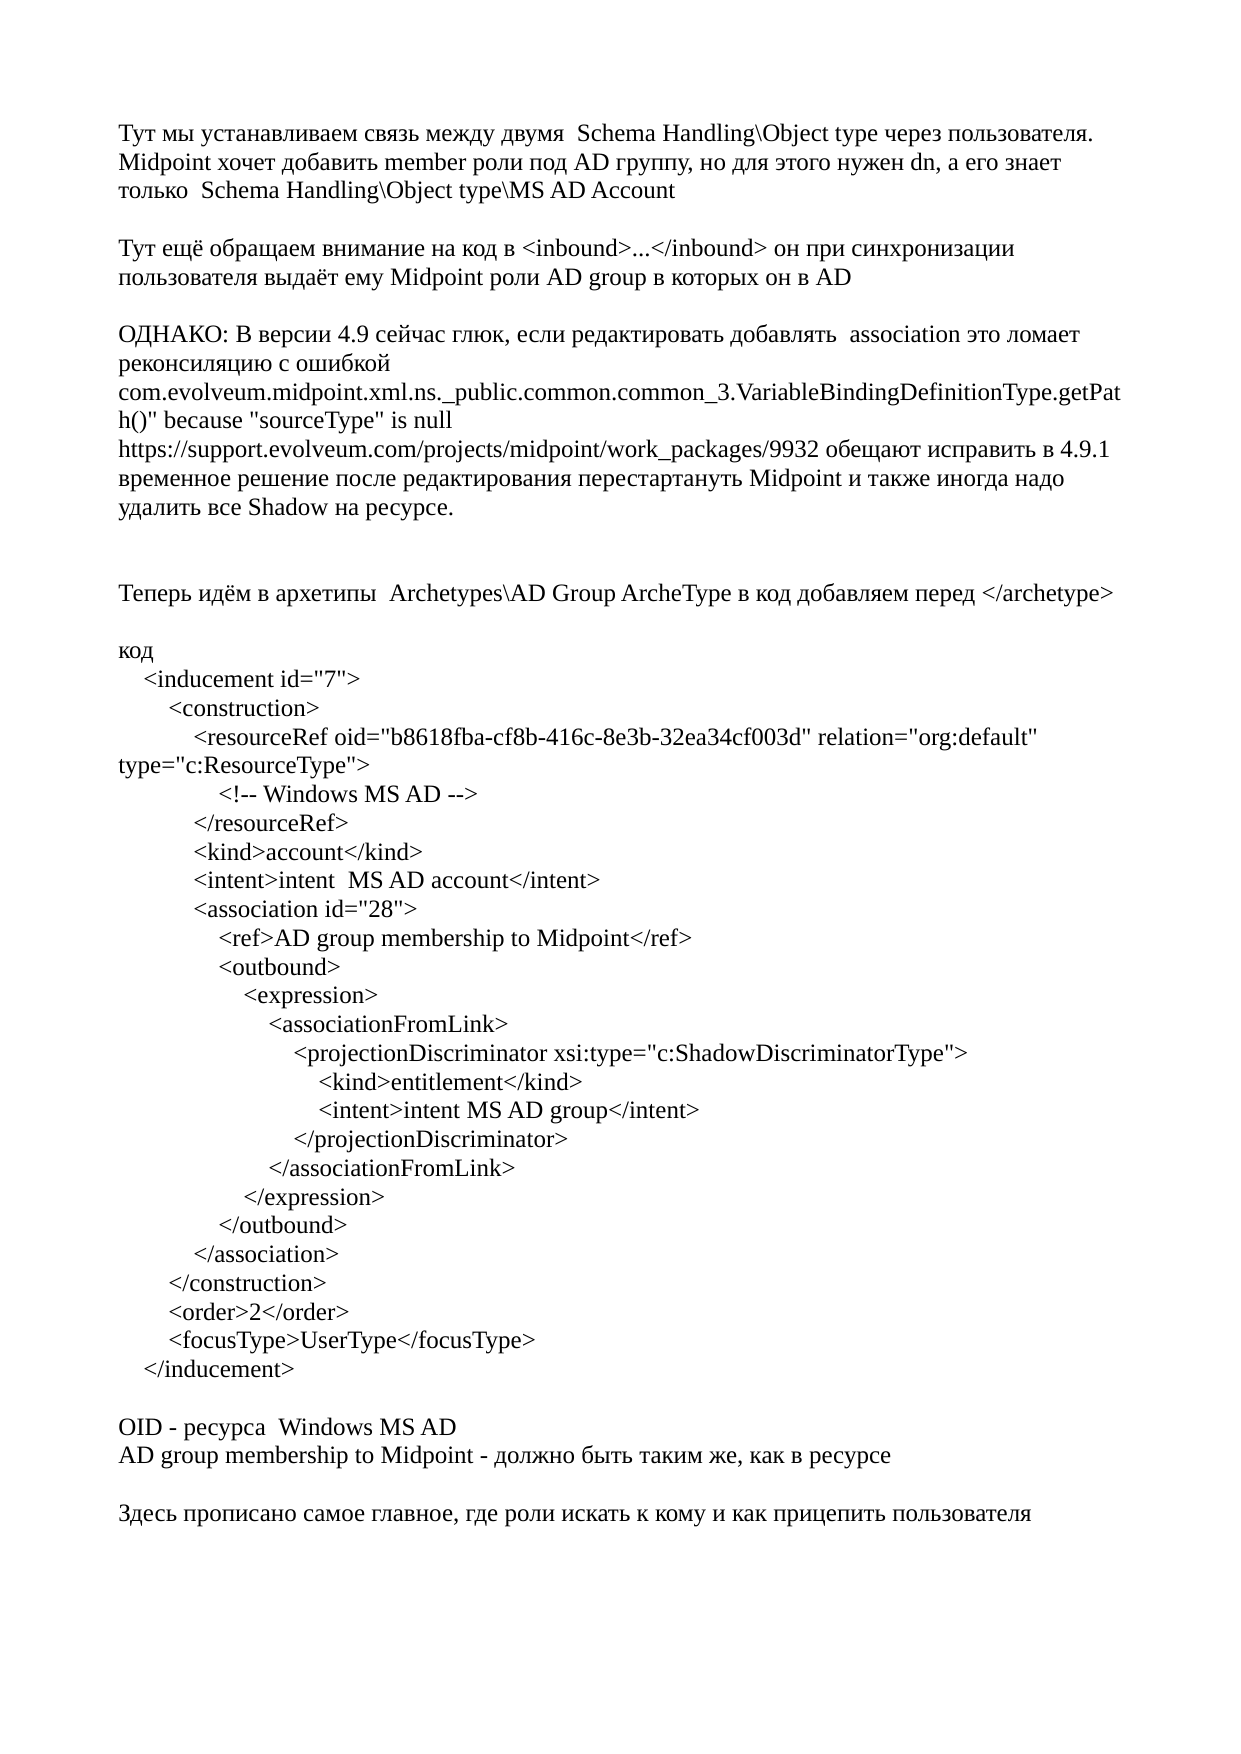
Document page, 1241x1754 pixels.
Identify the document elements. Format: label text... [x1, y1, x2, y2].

text <inducement id="7"> [118, 664, 1122, 693]
text <construction> [118, 693, 1122, 722]
text </expression> [118, 1182, 1122, 1211]
text код [118, 636, 1122, 664]
text <intent>intent MS AD account</intent> [118, 866, 1122, 894]
text </inducement> [118, 1354, 1122, 1383]
text <kind>entitlement</kind> [118, 1067, 1122, 1096]
text <intent>intent MS AD group</intent> [118, 1096, 1122, 1124]
text <outbound> [118, 952, 1122, 981]
text <!-- Windows MS AD --> [118, 779, 1122, 808]
text Тут мы устанавливаем связь между двумя Schema Handling\Object type через пользователя. Midpoint хочет добавить member роли под AD группу, но для этого нужен dn, а его знает только Schema Handling\Object type\MS AD Account [118, 118, 1122, 204]
text </construction> [118, 1268, 1122, 1297]
text ОДНАКО: В версии 4.9 сейчас глюк, если редактировать добавлять association это ломает реконсиляцию с ошибкой com.evolveum.midpoint.xml.ns._public.common.common_3.VariableBindingDefinitionType.getPath()" because "sourceType" is null https://support.evolveum.com/projects/midpoint/work_packages/9932 обещают исправить в 4.9.1 [118, 319, 1122, 463]
text Здесь прописано самое главное, где роли искать к кому и как прицепить пользователя [118, 1498, 1122, 1527]
text AD group membership to Midpoint - должно быть таким же, как в ресурсе [118, 1441, 1122, 1469]
text </association> [118, 1239, 1122, 1268]
text OID - ресурса Windows MS AD [118, 1412, 1122, 1441]
text <associationFromLink> [118, 1009, 1122, 1038]
text <kind>account</kind> [118, 837, 1122, 866]
text Теперь идём в архетипы Archetypes\AD Group ArcheType в код добавляем перед </archetype> [118, 578, 1122, 607]
text <focusType>UserType</focusType> [118, 1326, 1122, 1354]
text </associationFromLink> [118, 1153, 1122, 1182]
text <ref>AD group membership to Midpoint</ref> [118, 923, 1122, 952]
text <expression> [118, 981, 1122, 1009]
text Тут ещё обращаем внимание на код в <inbound>...</inbound> он при синхронизации пользователя выдаёт ему Midpoint роли AD group в которых он в AD [118, 233, 1122, 291]
text </outbound> [118, 1211, 1122, 1239]
text <association id="28"> [118, 894, 1122, 923]
text </projectionDiscriminator> [118, 1124, 1122, 1153]
text <projectionDiscriminator xsi:type="c:ShadowDiscriminatorType"> [118, 1038, 1122, 1067]
text <resourceRef oid="b8618fba-cf8b-416c-8e3b-32ea34cf003d" relation="org:default" type="c:ResourceType"> [118, 722, 1122, 779]
text </resourceRef> [118, 808, 1122, 837]
text временное решение после редактирования перестартануть Midpoint и также иногда надо удалить все Shadow на ресурсе. [118, 463, 1122, 521]
text <order>2</order> [118, 1297, 1122, 1326]
